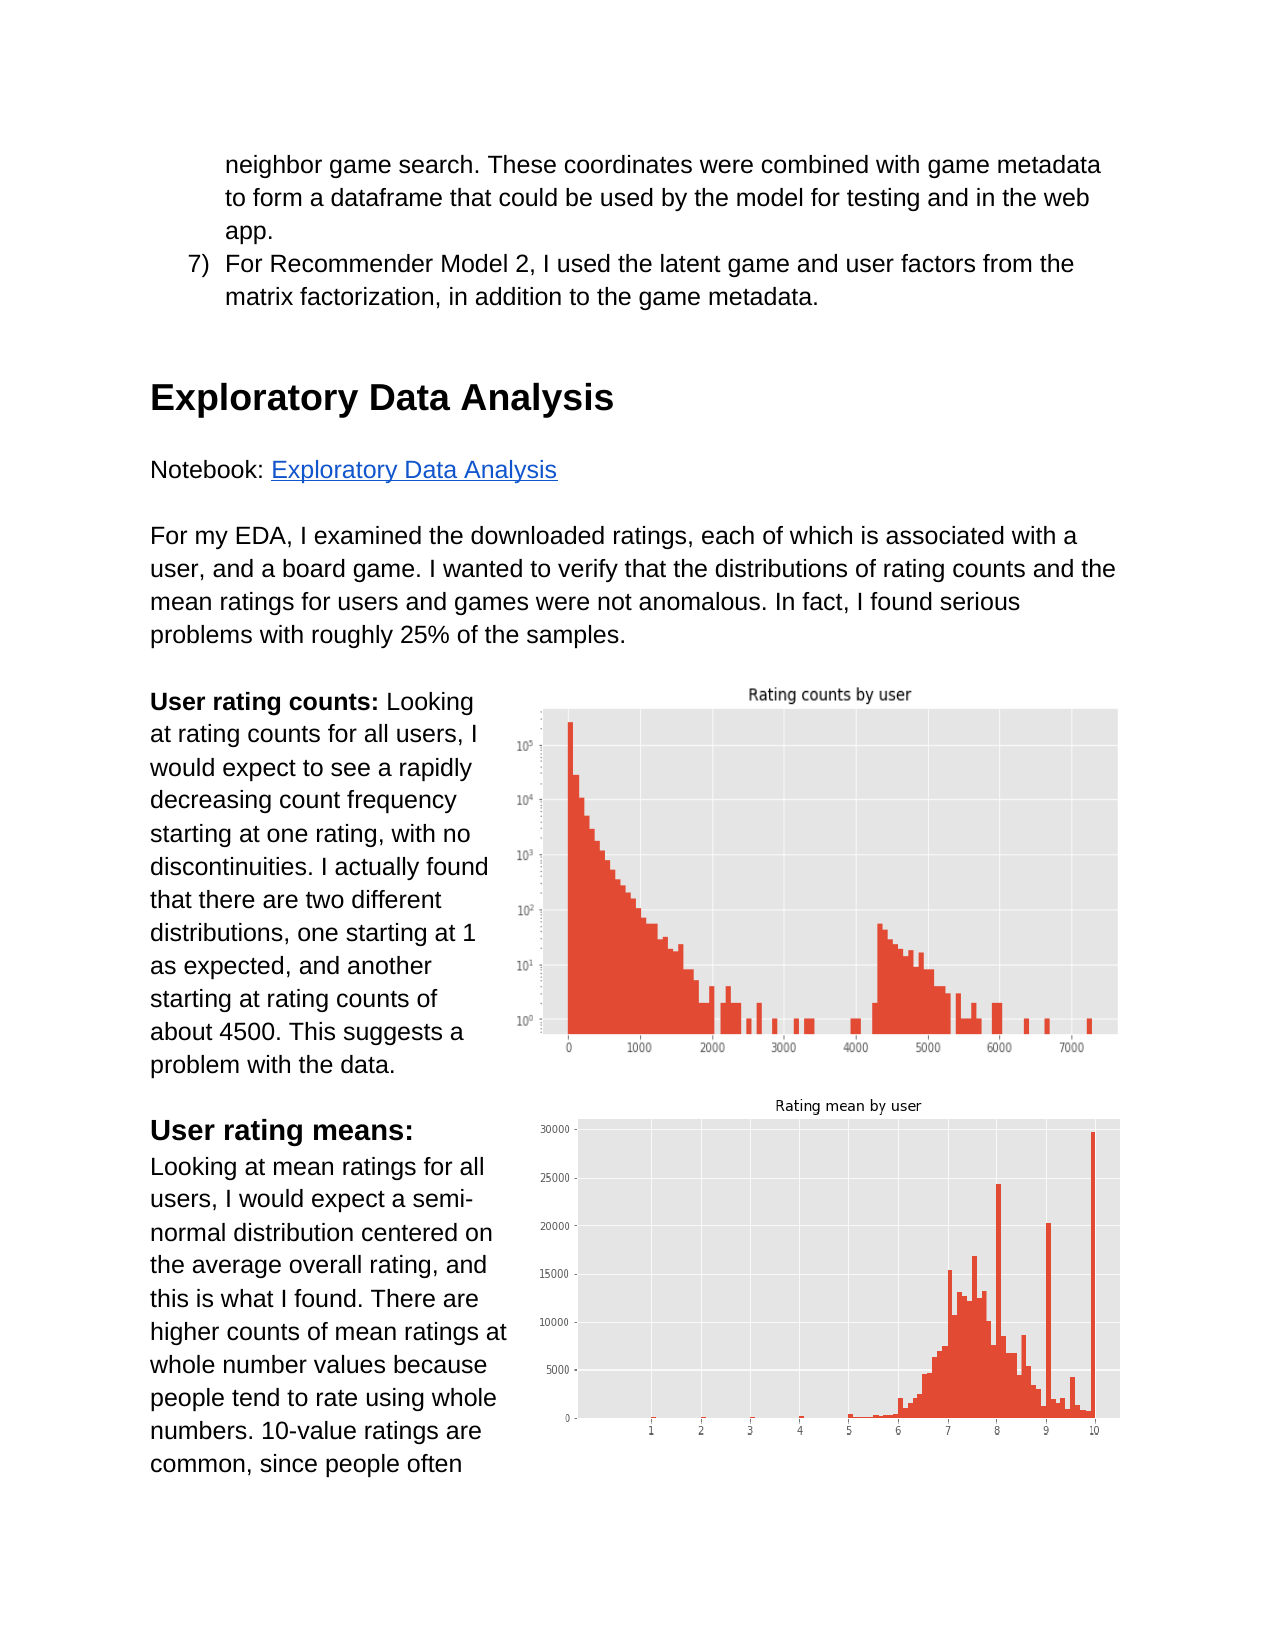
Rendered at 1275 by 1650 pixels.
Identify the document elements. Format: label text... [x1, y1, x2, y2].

text For my EDA, I examined the downloaded ratings, each of which is associated with a user, and a board game. I wanted to verify that the distributions of rating counts and the mean ratings for users and games were not anomalous. In fact, I found serious problems with roughly 25% of the samples. [150, 521, 1125, 649]
text Exploratory Data Analysis [150, 376, 1125, 419]
text User rating counts: Looking at rating counts for all users, I would expect to see a rapidly decreasing count frequency starting at one rating, with no discontinuities. I actually found that there are two different distributions, one starting at 1 as expected, and another starting at rating counts of about 4500. This suggests a problem with the data. [150, 686, 1125, 1078]
text Notebook: Exploratory Data Analysis [150, 455, 1125, 484]
list For Recommender Model 2, I used the latent game and user factors from the matrix factorization, in addition to the game metadata. [187, 249, 1125, 311]
text Looking at mean ratings for all users, I would expect a semi-normal distribution centered on the average overall rating, and this is what I found. There are higher counts of mean ratings at whole number values because people tend to rate using whole numbers. 10-value ratings are common, since people often [150, 1151, 1125, 1477]
text User rating means: [150, 1113, 532, 1146]
list neighbor game search. These coordinates were combined with game metadata to form a dataframe that could be used by the model for testing and in the web app. [187, 150, 1125, 245]
picture [508, 680, 1125, 1063]
picture [532, 1092, 1125, 1445]
